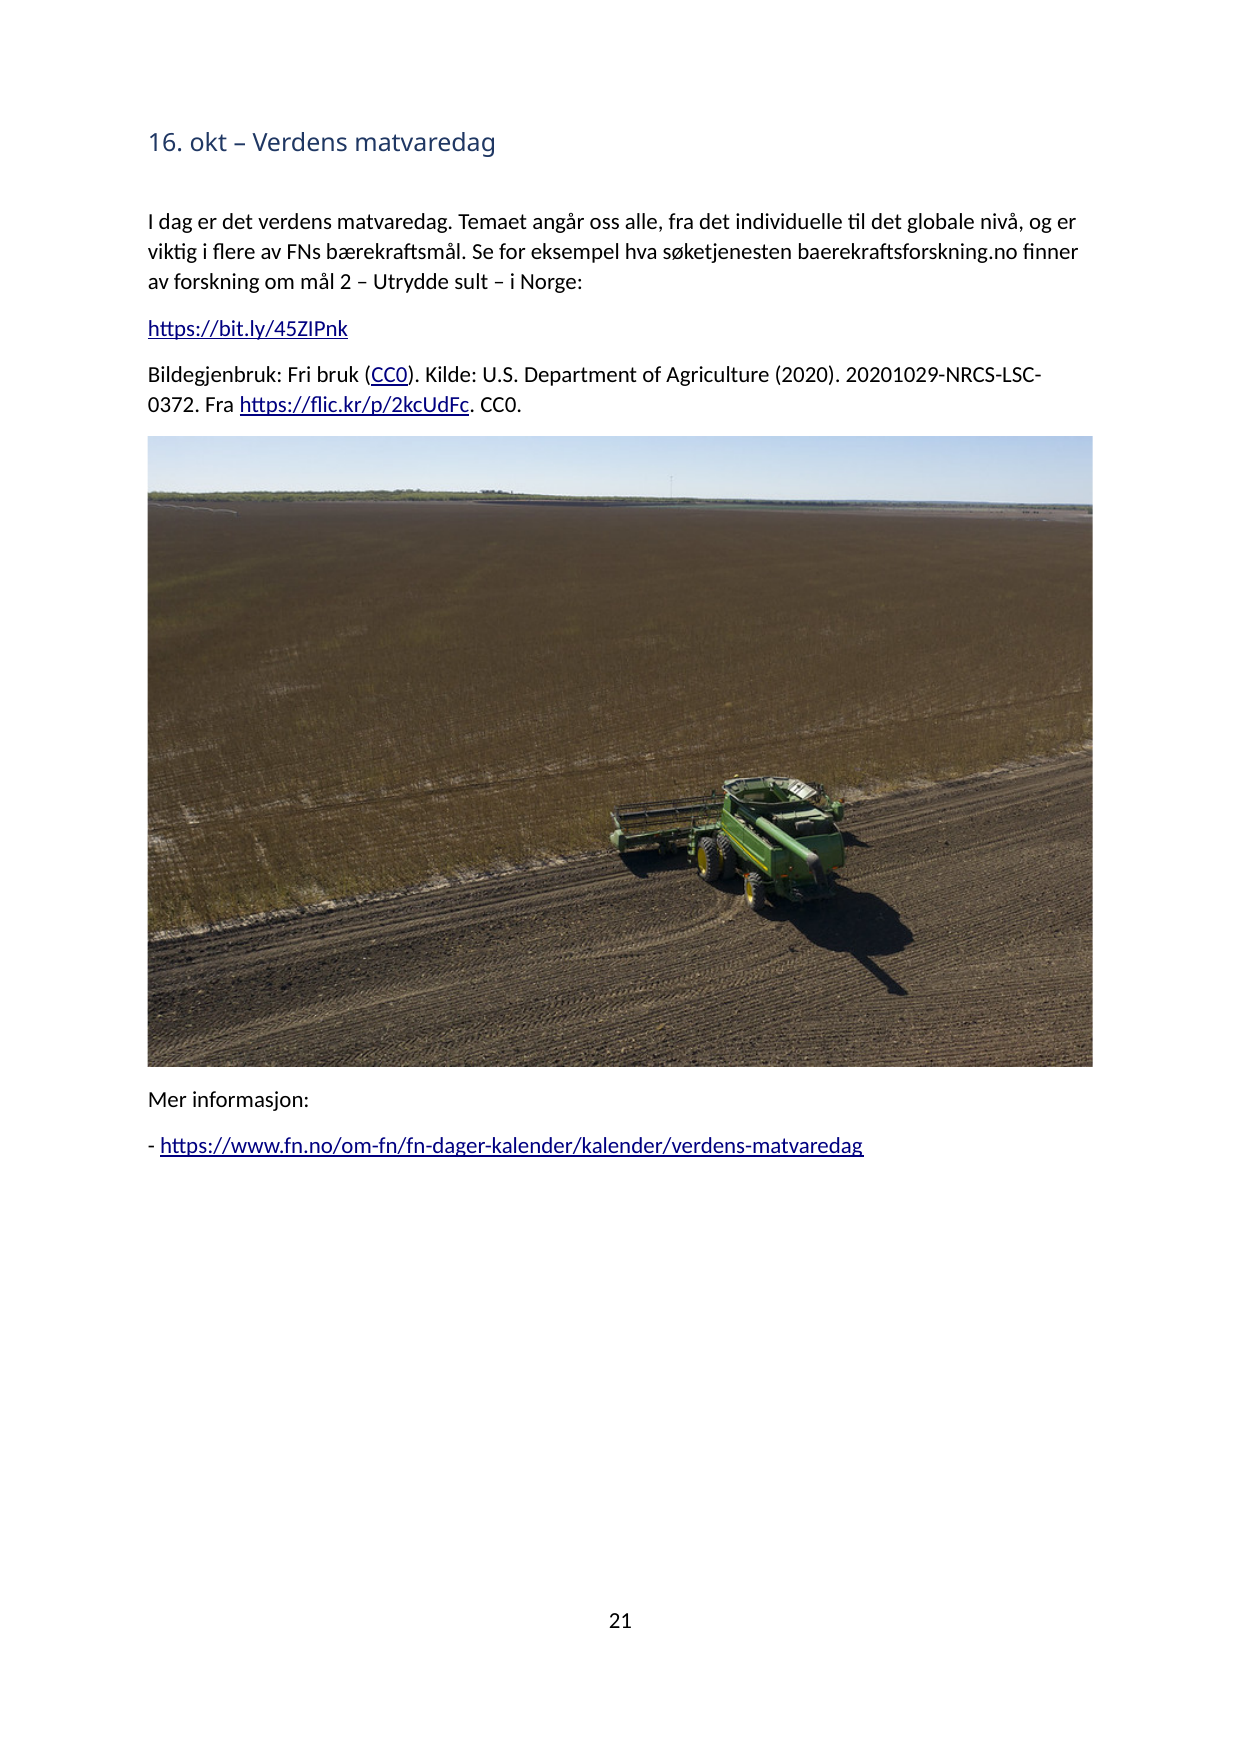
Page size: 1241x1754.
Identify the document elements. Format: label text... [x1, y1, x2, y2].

text Mer informasjon: [148, 1085, 1093, 1113]
text - https://www.fn.no/om-fn/fn-dager-kalender/kalender/verdens-matvaredag [148, 1131, 1093, 1159]
text https://bit.ly/45ZIPnk [148, 314, 1093, 342]
text I dag er det verdens matvaredag. Temaet angår oss alle, fra det individuelle til det globale nivå, og er viktig i flere av FNs bærekraftsmål. Se for eksempel hva søketjenesten baerekraftsforskning.no finner av forskning om mål 2 – Utrydde sult – i Norge: [148, 207, 1093, 295]
text Bildegjenbruk: Fri bruk (CC0). Kilde: U.S. Department of Agriculture (2020). 20201029-NRCS-LSC-0372. Fra https://flic.kr/p/2kcUdFc. CC0. [148, 360, 1093, 418]
subtitle 16. okt – Verdens matvaredag [148, 124, 1093, 158]
